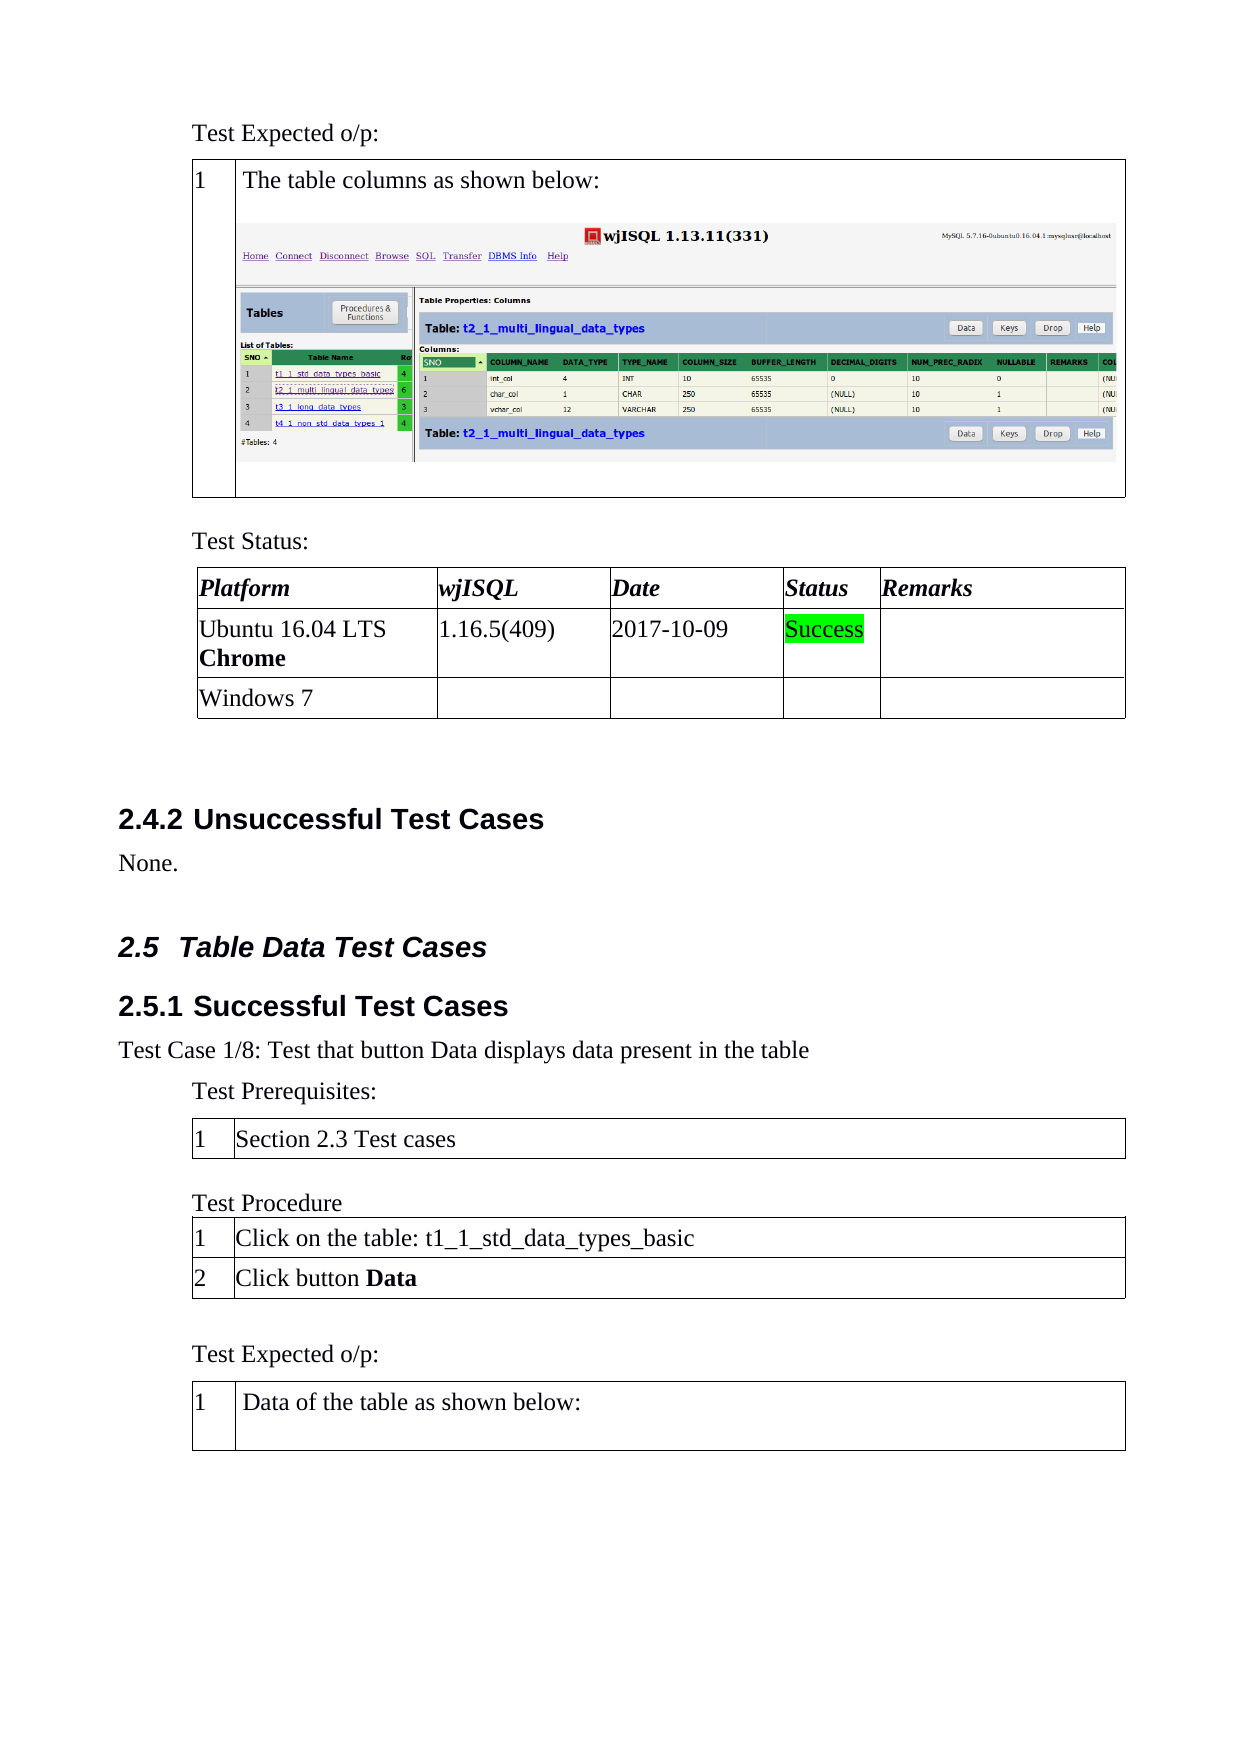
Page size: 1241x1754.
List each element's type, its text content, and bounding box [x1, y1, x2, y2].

table_header 1 [193, 1119, 234, 1158]
text Test Prerequisites: [118, 1076, 1122, 1105]
table_cell Click button Data [235, 1258, 1125, 1298]
table_cell [881, 608, 1125, 677]
table_header Data of the table as shown below: [236, 1382, 1125, 1450]
table_cell [611, 678, 783, 718]
subtitle Successful Test Cases [118, 989, 1122, 1023]
table_header Platform [198, 568, 437, 608]
text Test Procedure [118, 1188, 1122, 1216]
table_cell 2017-10-09 [611, 609, 783, 677]
text Test Case 1/8: Test that button Data displays data present in the table [118, 1035, 1122, 1064]
table_cell Ubuntu 16.04 LTS Chrome [198, 609, 437, 677]
table_header Status [784, 568, 880, 608]
text Test Expected o/p: [118, 1339, 1122, 1368]
table_header Date [611, 568, 783, 608]
table_cell 1.16.5(409) [438, 609, 610, 677]
table_header Remarks [881, 568, 1125, 608]
text Test Expected o/p: [118, 118, 1122, 147]
table_header 1 [193, 160, 235, 496]
text None. [118, 848, 1122, 877]
table_header wjISQL [438, 568, 610, 608]
table_cell 2 [193, 1258, 234, 1298]
table_header The table columns as shown below: [236, 160, 1125, 496]
table_header Section 2.3 Test cases [235, 1119, 1125, 1158]
table_cell [438, 678, 610, 718]
subtitle Table Data Test Cases [118, 931, 1122, 964]
table_header 1 [193, 1218, 234, 1257]
table_cell Windows 7 [198, 678, 437, 718]
picture [236, 223, 1117, 462]
subtitle Unsuccessful Test Cases [118, 802, 1122, 836]
table_cell [881, 677, 1125, 718]
text Test Status: [118, 526, 1122, 554]
table_header 1 [193, 1382, 235, 1450]
table_header Click on the table: t1_1_std_data_types_basic [235, 1218, 1125, 1257]
table_cell [784, 678, 880, 718]
table_cell Success [784, 609, 880, 677]
